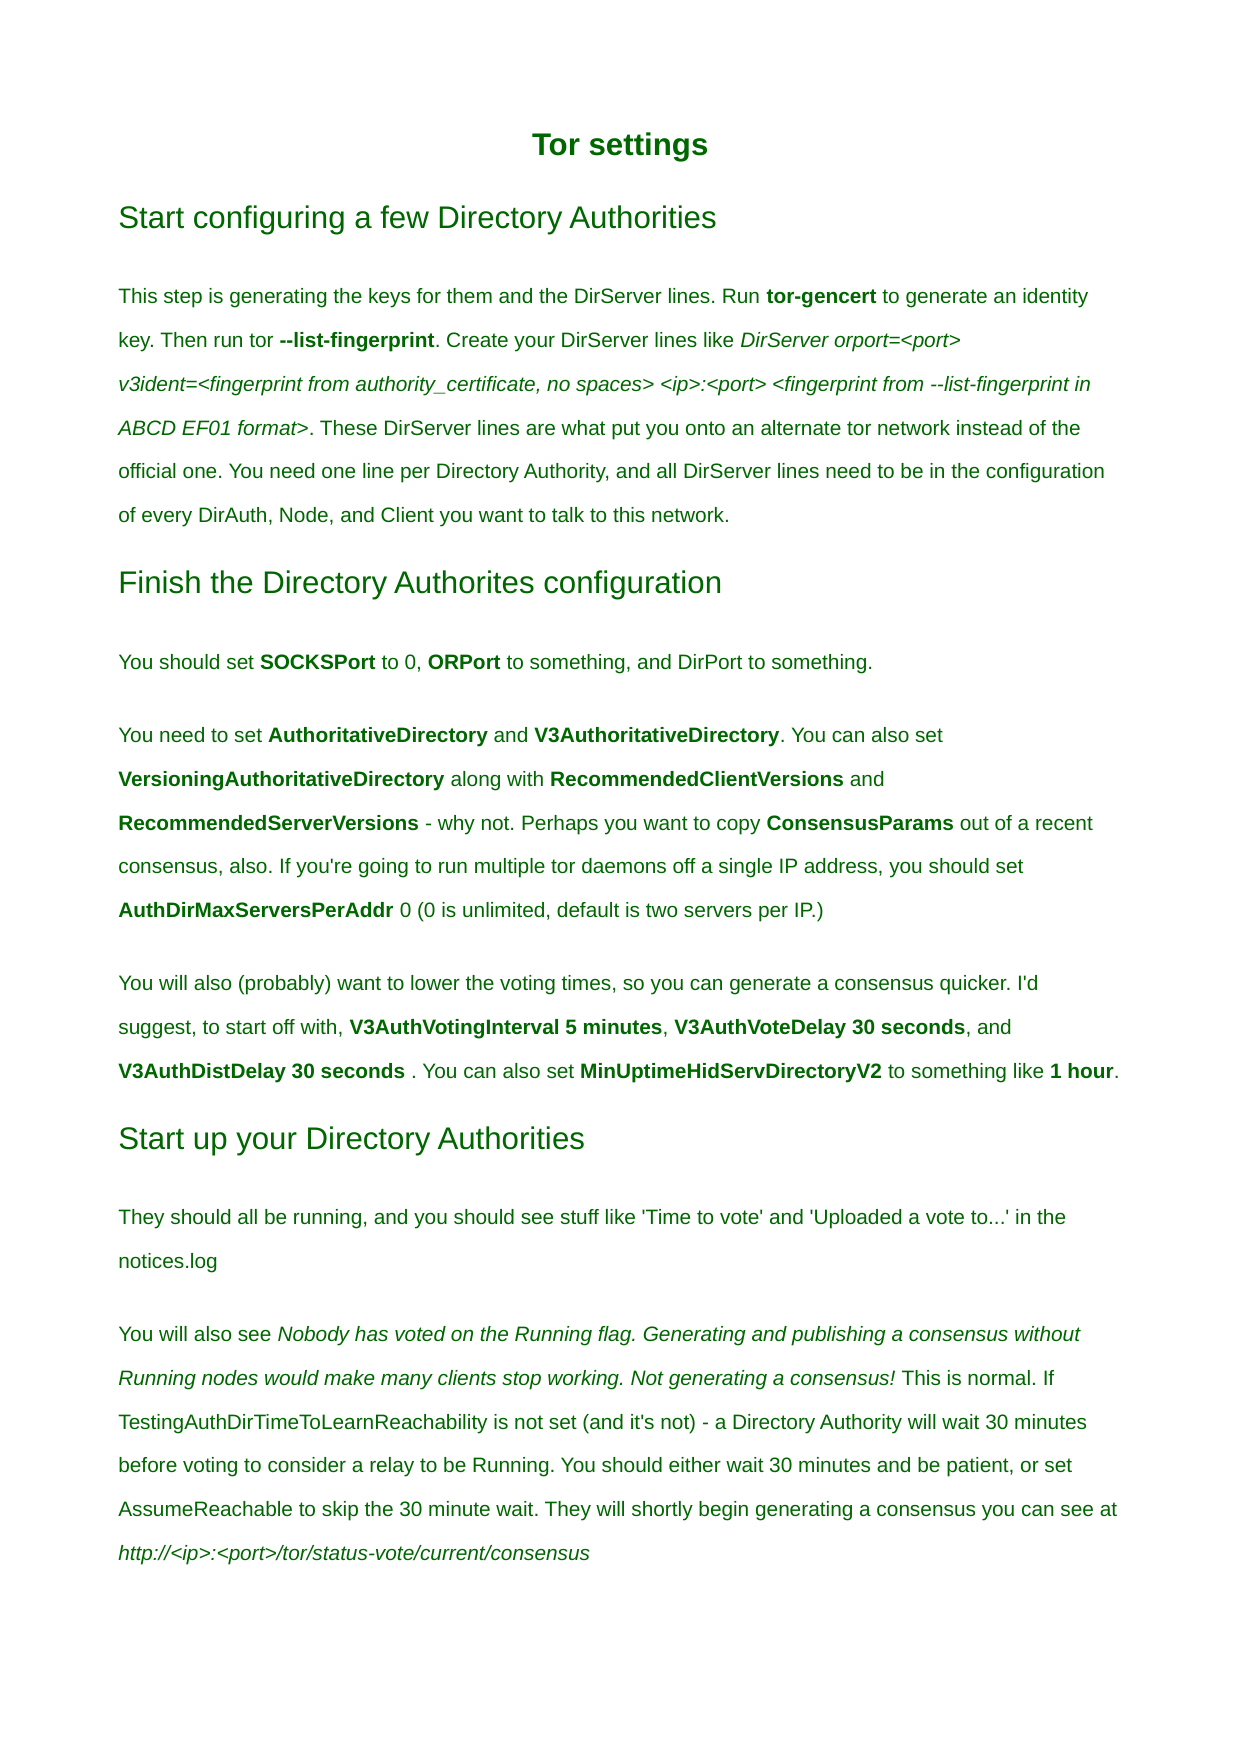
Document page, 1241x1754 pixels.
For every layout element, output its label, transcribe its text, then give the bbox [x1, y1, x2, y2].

list You will also see Nobody has voted on the Running flag. Generating and publishing a consensus without Running nodes would make many clients stop working. Not generating a consensus! This is normal. If TestingAuthDirTimeToLearnReachability is not set (and it's not) - a Directory Authority will wait 30 minutes before voting to consider a relay to be Running. You should either wait 30 minutes and be patient, or set AssumeReachable to skip the 30 minute wait. They will shortly begin generating a consensus you can see at http://<ip>:<port>/tor/status-vote/current/consensus [118, 1302, 1122, 1565]
list You should set SOCKSPort to 0, ORPort to something, and DirPort to something. [118, 630, 1122, 673]
list Start configuring a few Directory Authorities [118, 191, 1122, 235]
list Start up your Directory Authorities [118, 1112, 1122, 1156]
list They should all be running, and you should see stuff like 'Time to vote' and 'Uploaded a vote to...' in the notices.log [118, 1185, 1122, 1273]
list This step is generating the keys for them and the DirServer lines. Run tor-gencert to generate an identity key. Then run tor --list-fingerprint. Create your DirServer lines like DirServer orport=<port> v3ident=<fingerprint from authority_certificate, no spaces> <ip>:<port> <fingerprint from --list-fingerprint in ABCD EF01 format>. These DirServer lines are what put you onto an alternate tor network instead of the official one. You need one line per Directory Authority, and all DirServer lines need to be in the configuration of every DirAuth, Node, and Client you want to talk to this network. [118, 264, 1122, 527]
list You need to set AuthoritativeDirectory and V3AuthoritativeDirectory. You can also set VersioningAuthoritativeDirectory along with RecommendedClientVersions and RecommendedServerVersions - why not. Perhaps you want to copy ConsensusParams out of a recent consensus, also. If you're going to run multiple tor daemons off a single IP address, you should set AuthDirMaxServersPerAddr 0 (0 is unlimited, default is two servers per IP.) [118, 703, 1122, 922]
list Finish the Directory Authorites configuration [118, 557, 1122, 600]
subtitle Tor settings [118, 118, 1122, 162]
list You will also (probably) want to lower the voting times, so you can generate a consensus quicker. I'd suggest, to start off with, V3AuthVotingInterval 5 minutes, V3AuthVoteDelay 30 seconds, and V3AuthDistDelay 30 seconds . You can also set MinUptimeHidServDirectoryV2 to something like 1 hour. [118, 951, 1122, 1082]
